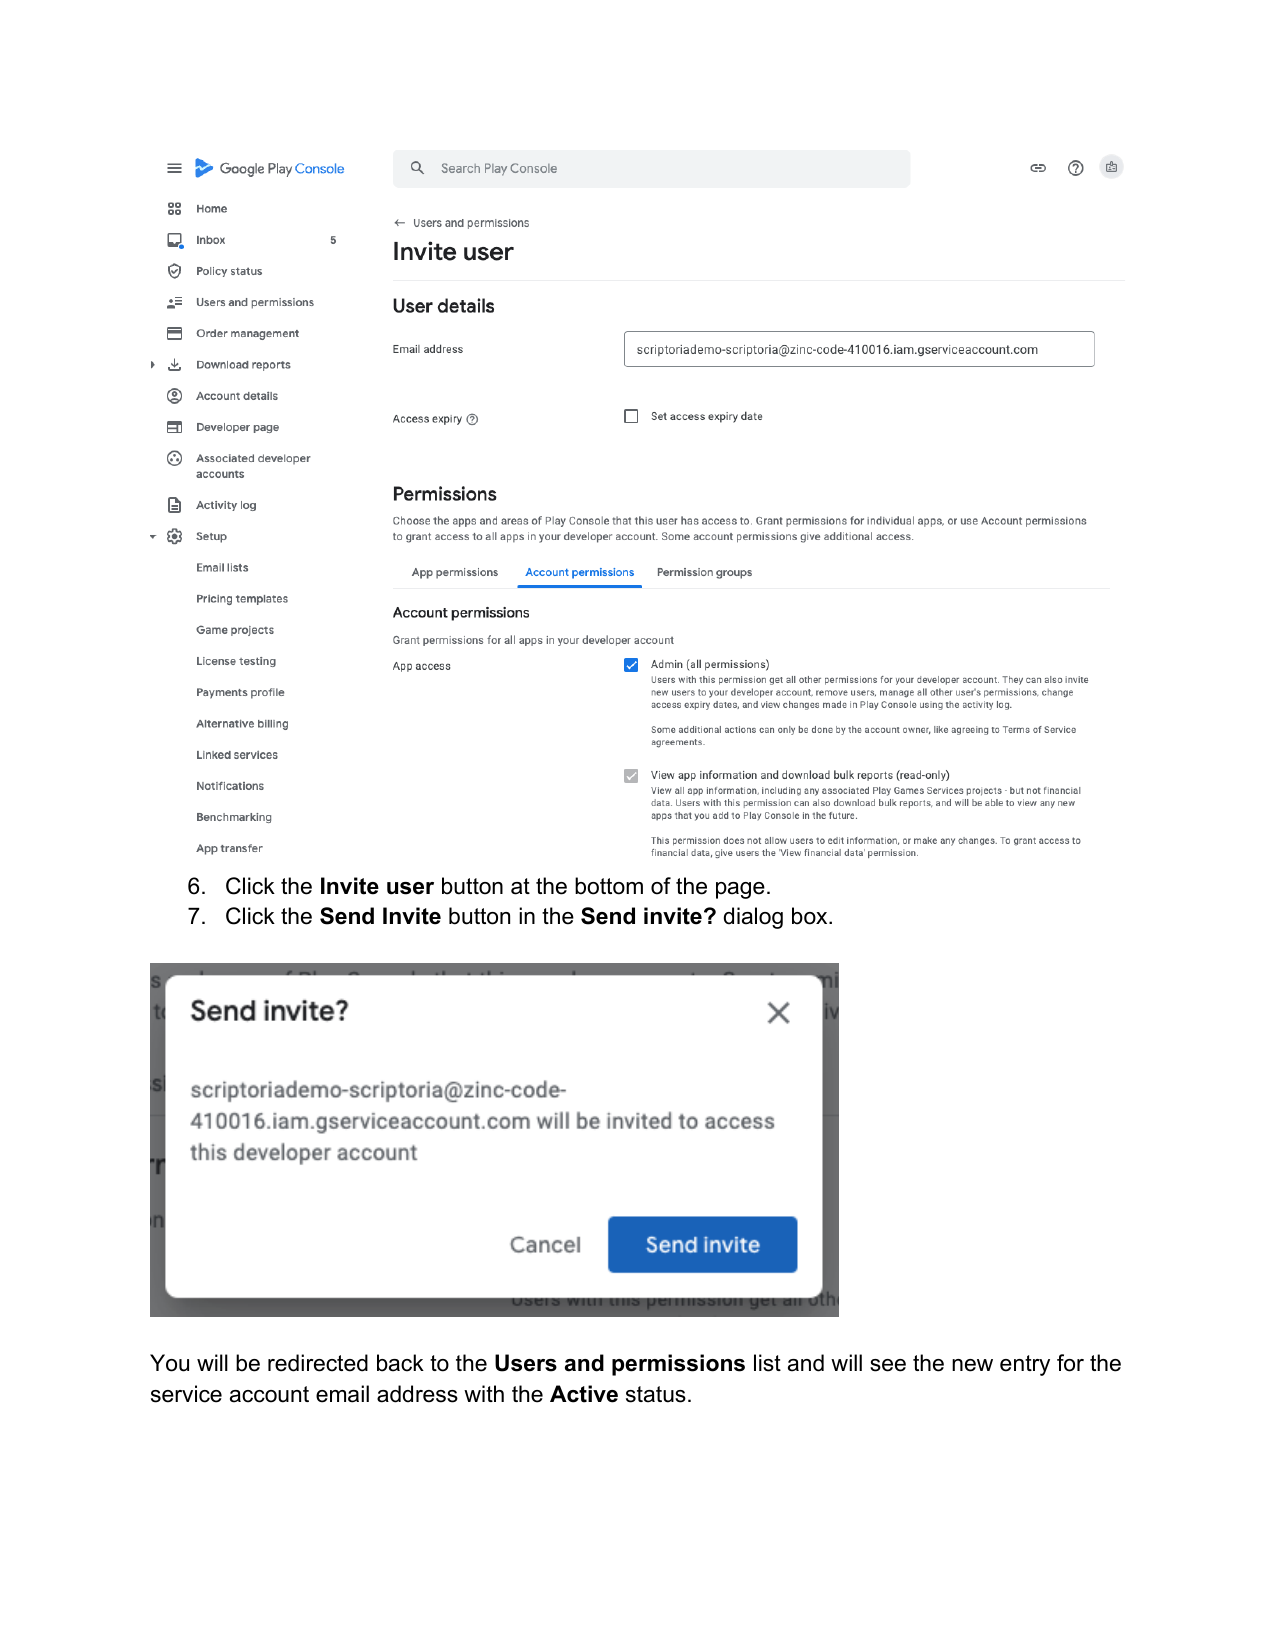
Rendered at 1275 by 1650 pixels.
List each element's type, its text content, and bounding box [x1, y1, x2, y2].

text You will be redirected back to the Users and permissions list and will see the new entry for the service account email address with the Active status. [150, 1350, 1125, 1437]
list Click the Invite user button at the bottom of the page. [187, 873, 1125, 899]
picture [150, 963, 839, 1317]
picture [150, 150, 1125, 869]
list Click the Send Invite button in the Send invite? dialog box. [187, 903, 1125, 929]
